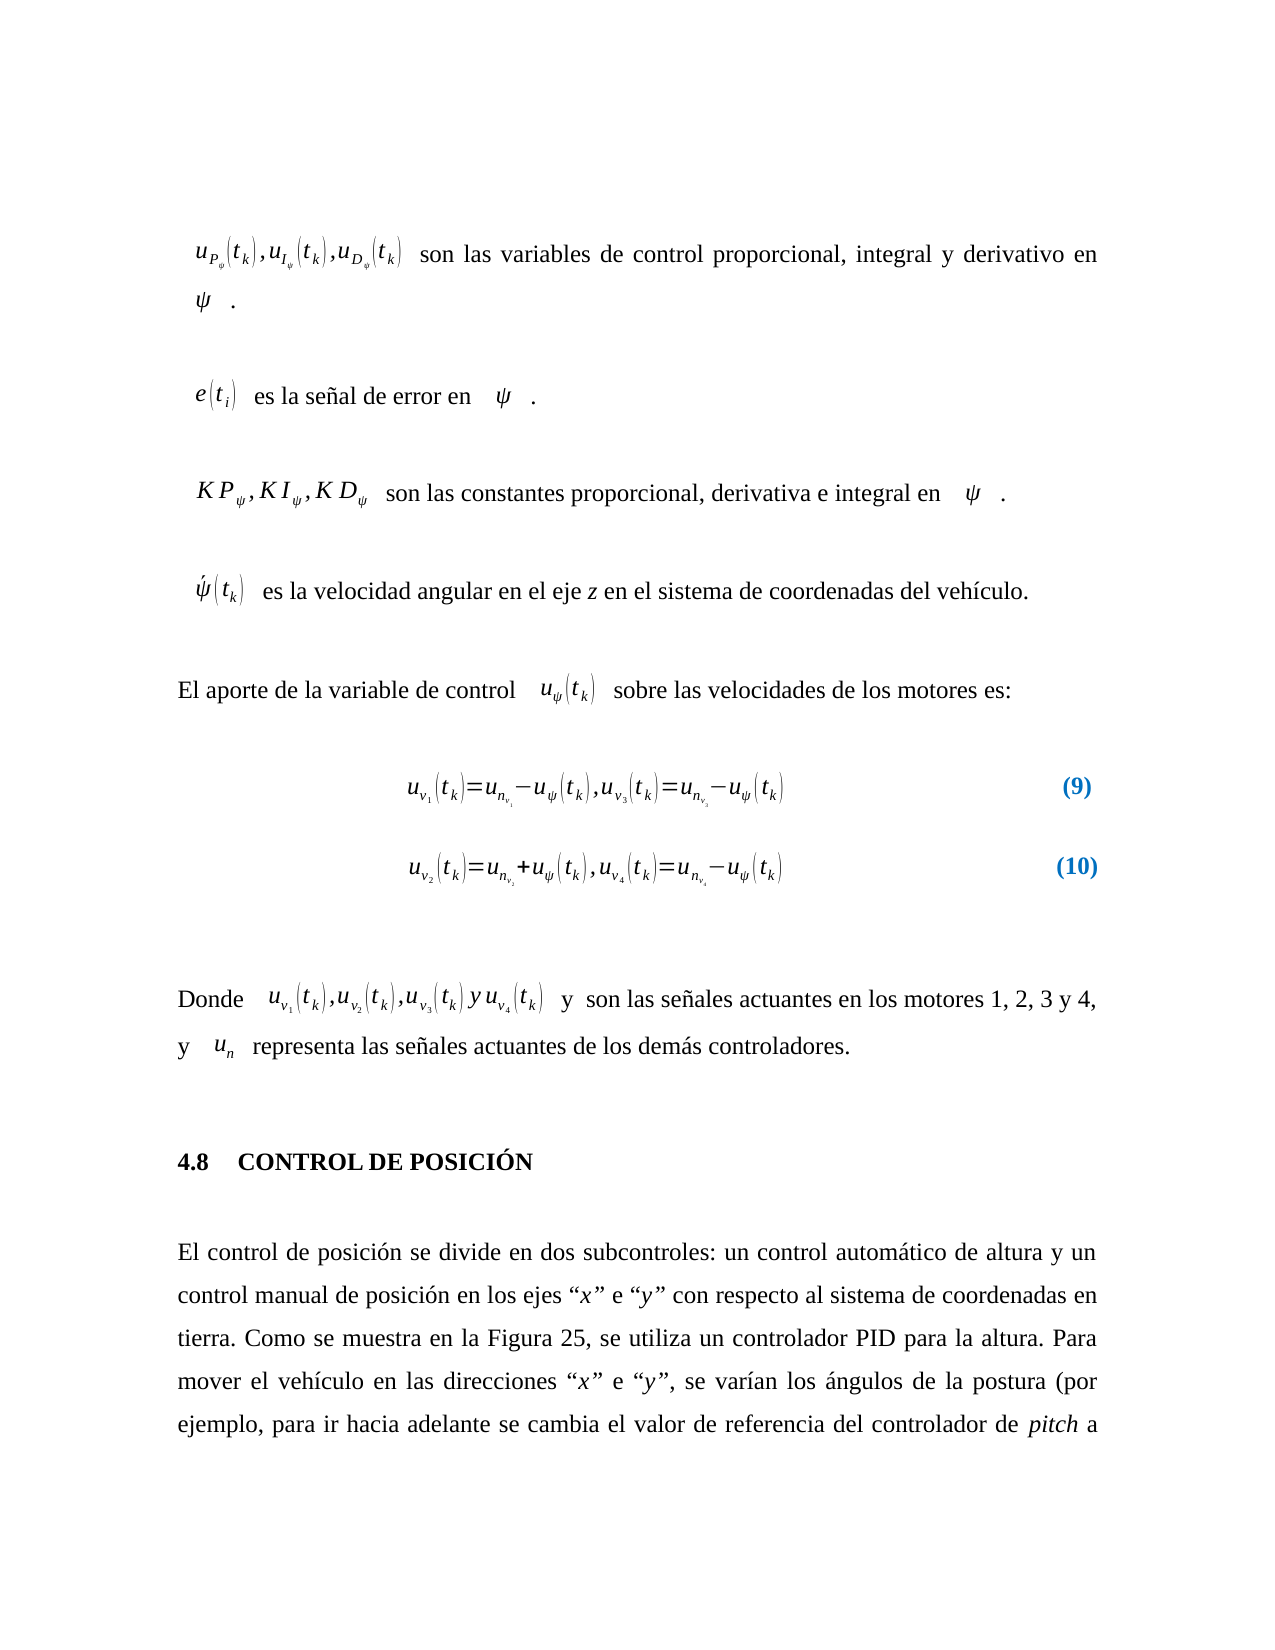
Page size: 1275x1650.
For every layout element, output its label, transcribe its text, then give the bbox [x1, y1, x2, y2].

table_cell (10) [1026, 851, 1128, 887]
subtitle CONTROL DE POSICIÓN [177, 1147, 1098, 1175]
table_header [165, 771, 1026, 851]
text son las variables de control proporcional, integral y derivativo en . [177, 235, 1098, 314]
table_header (9) [1026, 771, 1128, 851]
text es la velocidad angular en el eje z en el sistema de coordenadas del vehículo. [177, 573, 1098, 608]
table_cell [165, 851, 1026, 887]
text es la señal de error en . [177, 378, 1098, 413]
text El control de posición se divide en dos subcontroles: un control automático de altura y un control manual de posición en los ejes “x” e “y” con respecto al sistema de coordenadas en tierra. Como se muestra en la Figura 25, se utiliza un controlador PID para la altura. Para mover el vehículo en las direcciones “x” e “y”, se varían los ángulos de la postura (por ejemplo, para ir hacia adelante se cambia el valor de referencia del controlador de pitch a [177, 1237, 1098, 1438]
text son las constantes proporcional, derivativa e integral en . [177, 477, 1098, 508]
text El aporte de la variable de control sobre las velocidades de los motores es: [177, 672, 1098, 707]
text Donde y son las señales actuantes en los motores 1, 2, 3 y 4, y representa las señales actuantes de los demás controladores. [177, 980, 1098, 1061]
